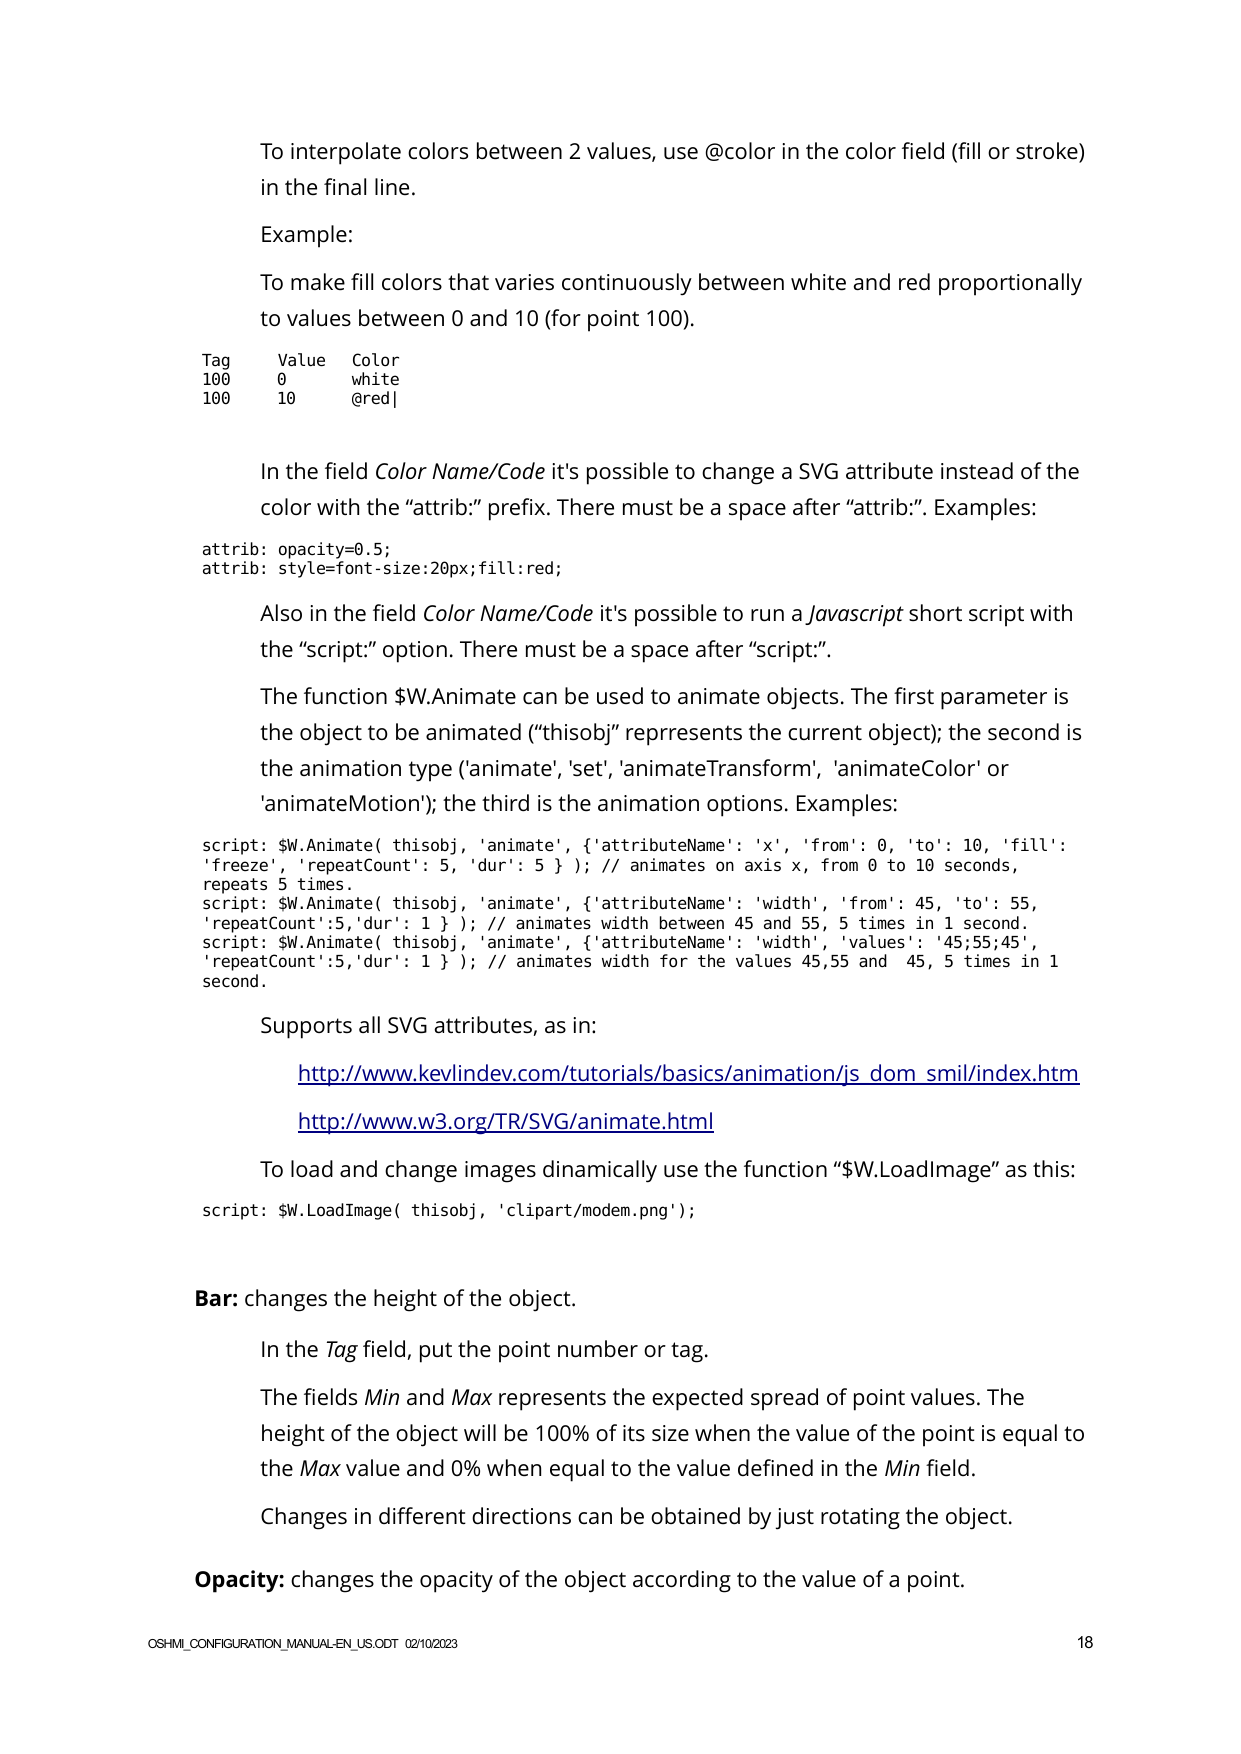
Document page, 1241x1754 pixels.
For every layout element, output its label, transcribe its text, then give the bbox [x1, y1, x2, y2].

text Opacity: changes the opacity of the object according to the value of a point. [194, 1564, 1093, 1593]
text script: $W.Animate( thisobj, 'animate', {'attributeName': 'width', 'from': 45, 'to': 55, 'repeatCount':5,'dur': 1 } ); // animates width between 45 and 55, 5 times in 1 second. [202, 894, 1093, 933]
text The fields Min and Max represents the expected spread of point values. The height of the object will be 100% of its size when the value of the point is equal to the Max value and 0% when equal to the value defined in the Min field. [260, 1382, 1093, 1483]
text In the field Color Name/Code it's possible to change a SVG attribute instead of the color with the “attrib:” prefix. There must be a space after “attrib:”. Examples: [260, 456, 1093, 522]
text The function $W.Animate can be used to animate objects. The first parameter is the object to be animated (“thisobj” reprresents the current object); the second is the animation type ('animate', 'set', 'animateTransform', 'animateColor' or 'animateMotion'); the third is the animation options. Examples: [260, 681, 1093, 818]
text Example: [260, 219, 1093, 249]
text 100 10 @red| [202, 389, 1093, 408]
text Supports all SVG attributes, as in: [260, 1011, 1093, 1040]
text attrib: opacity=0.5; [202, 540, 1093, 559]
text http://www.w3.org/TR/SVG/animate.html [298, 1106, 1093, 1136]
text http://www.kevlindev.com/tutorials/basics/animation/js_dom_smil/index.htm [298, 1058, 1093, 1088]
text attrib: style=font-size:20px;fill:red; [202, 559, 1093, 578]
text To interpolate colors between 2 values, use @color in the color field (fill or stroke) in the final line. [260, 136, 1093, 201]
text 100 0 white [202, 370, 1093, 389]
text To make fill colors that varies continuously between white and red proportionally to values between 0 and 10 (for point 100). [260, 267, 1093, 332]
text script: $W.Animate( thisobj, 'animate', {'attributeName': 'x', 'from': 0, 'to': 10, 'fill': 'freeze', 'repeatCount': 5, 'dur': 5 } ); // animates on axis x, from 0 to 10 seconds, repeats 5 times. [202, 836, 1093, 894]
text In the Tag field, put the point number or tag. [260, 1334, 1093, 1364]
text script: $W.LoadImage( thisobj, 'clipart/modem.png'); [202, 1201, 1093, 1221]
text script: $W.Animate( thisobj, 'animate', {'attributeName': 'width', 'values': '45;55;45', 'repeatCount':5,'dur': 1 } ); // animates width for the values 45,55 and 45, 5 times in 1 second. [202, 933, 1093, 991]
text To load and change images dinamically use the function “$W.LoadImage” as this: [260, 1154, 1093, 1183]
text Tag Value Color [202, 350, 1093, 370]
text Changes in different directions can be obtained by just rotating the object. [260, 1501, 1093, 1531]
text Bar: changes the height of the object. [194, 1283, 1093, 1313]
text Also in the field Color Name/Code it's possible to run a Javascript short script with the “script:” option. There must be a space after “script:”. [260, 598, 1093, 663]
